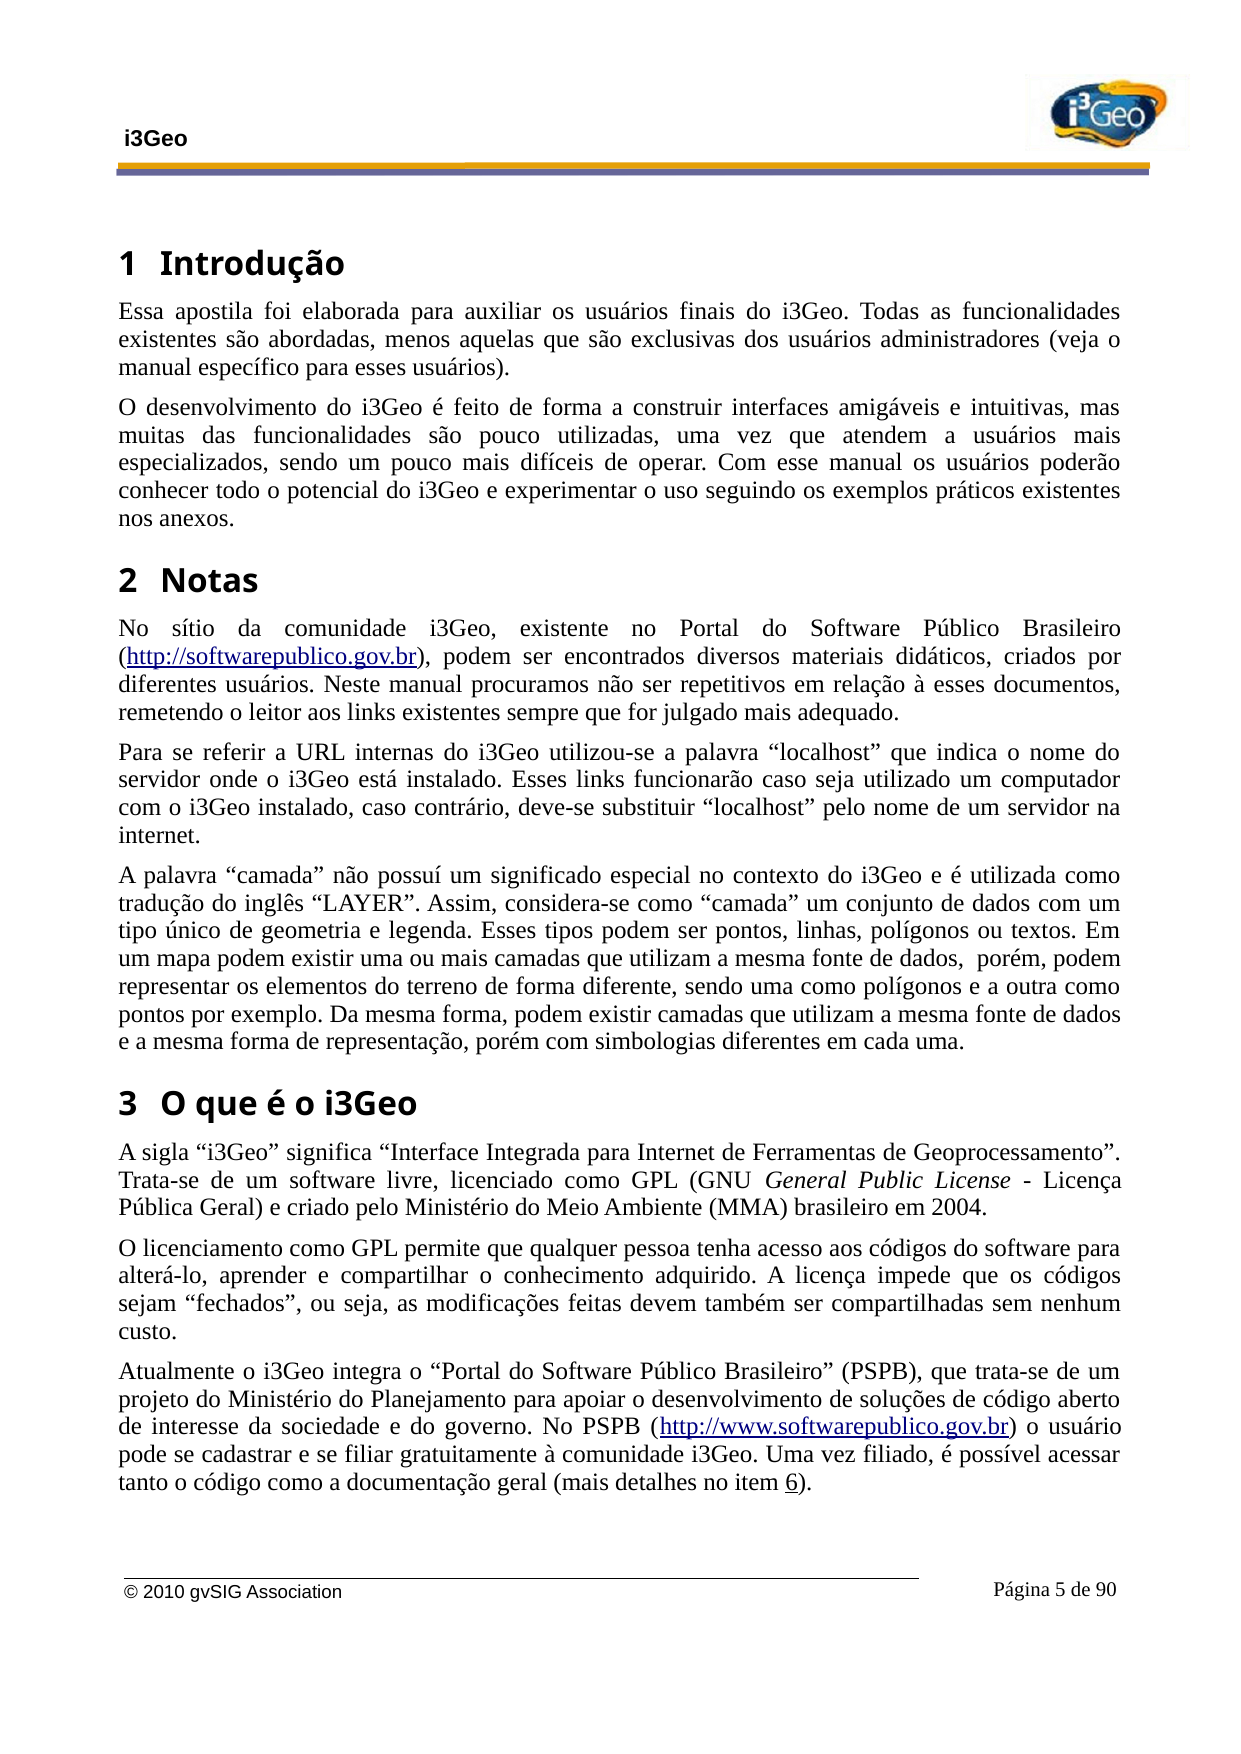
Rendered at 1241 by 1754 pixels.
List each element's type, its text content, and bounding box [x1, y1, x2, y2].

picture [1025, 74, 1191, 151]
text A sigla “i3Geo” significa “Interface Integrada para Internet de Ferramentas de Geoprocessamento”. Trata-se de um software livre, licenciado como GPL (GNU General Public License - Licença Pública Geral) e criado pelo Ministério do Meio Ambiente (MMA) brasileiro em 2004. [118, 1138, 1122, 1221]
text A palavra “camada” não possuí um significado especial no contexto do i3Geo e é utilizada como tradução do inglês “LAYER”. Assim, considera-se como “camada” um conjunto de dados com um tipo único de geometria e legenda. Esses tipos podem ser pontos, linhas, polígonos ou textos. Em um mapa podem existir uma ou mais camadas que utilizam a mesma fonte de dados, porém, podem representar os elementos do terreno de forma diferente, sendo uma como polígonos e a outra como pontos por exemplo. Da mesma forma, podem existir camadas que utilizam a mesma fonte de dados e a mesma forma de representação, porém com simbologias diferentes em cada uma. [118, 861, 1122, 1055]
subtitle Introdução [118, 239, 1122, 285]
text No sítio da comunidade i3Geo, existente no Portal do Software Público Brasileiro (http://softwarepublico.gov.br), podem ser encontrados diversos materiais didáticos, criados por diferentes usuários. Neste manual procuramos não ser repetitivos em relação à esses documentos, remetendo o leitor aos links existentes sempre que for julgado mais adequado. [118, 614, 1122, 725]
subtitle O que é o i3Geo [118, 1080, 1122, 1126]
text Atualmente o i3Geo integra o “Portal do Software Público Brasileiro” (PSPB), que trata-se de um projeto do Ministério do Planejamento para apoiar o desenvolvimento de soluções de código aberto de interesse da sociedade e do governo. No PSPB (http://www.softwarepublico.gov.br) o usuário pode se cadastrar e se filiar gratuitamente à comunidade i3Geo. Uma vez filiado, é possível acessar tanto o código como a documentação geral (mais detalhes no item 6). [118, 1357, 1122, 1496]
text O licenciamento como GPL permite que qualquer pessoa tenha acesso aos códigos do software para alterá-lo, aprender e compartilhar o conhecimento adquirido. A licença impede que os códigos sejam “fechados”, ou seja, as modificações feitas devem também ser compartilhadas sem nenhum custo. [118, 1234, 1122, 1344]
text O desenvolvimento do i3Geo é feito de forma a construir interfaces amigáveis e intuitivas, mas muitas das funcionalidades são pouco utilizadas, uma vez que atendem a usuários mais especializados, sendo um pouco mais difíceis de operar. Com esse manual os usuários poderão conhecer todo o potencial do i3Geo e experimentar o uso seguindo os exemplos práticos existentes nos anexos. [118, 393, 1122, 532]
text Para se referir a URL internas do i3Geo utilizou-se a palavra “localhost” que indica o nome do servidor onde o i3Geo está instalado. Esses links funcionarão caso seja utilizado um computador com o i3Geo instalado, caso contrário, deve-se substituir “localhost” pelo nome de um servidor na internet. [118, 738, 1122, 849]
text Essa apostila foi elaborada para auxiliar os usuários finais do i3Geo. Todas as funcionalidades existentes são abordadas, menos aquelas que são exclusivas dos usuários administradores (veja o manual específico para esses usuários). [118, 297, 1122, 381]
subtitle Notas [118, 557, 1122, 602]
